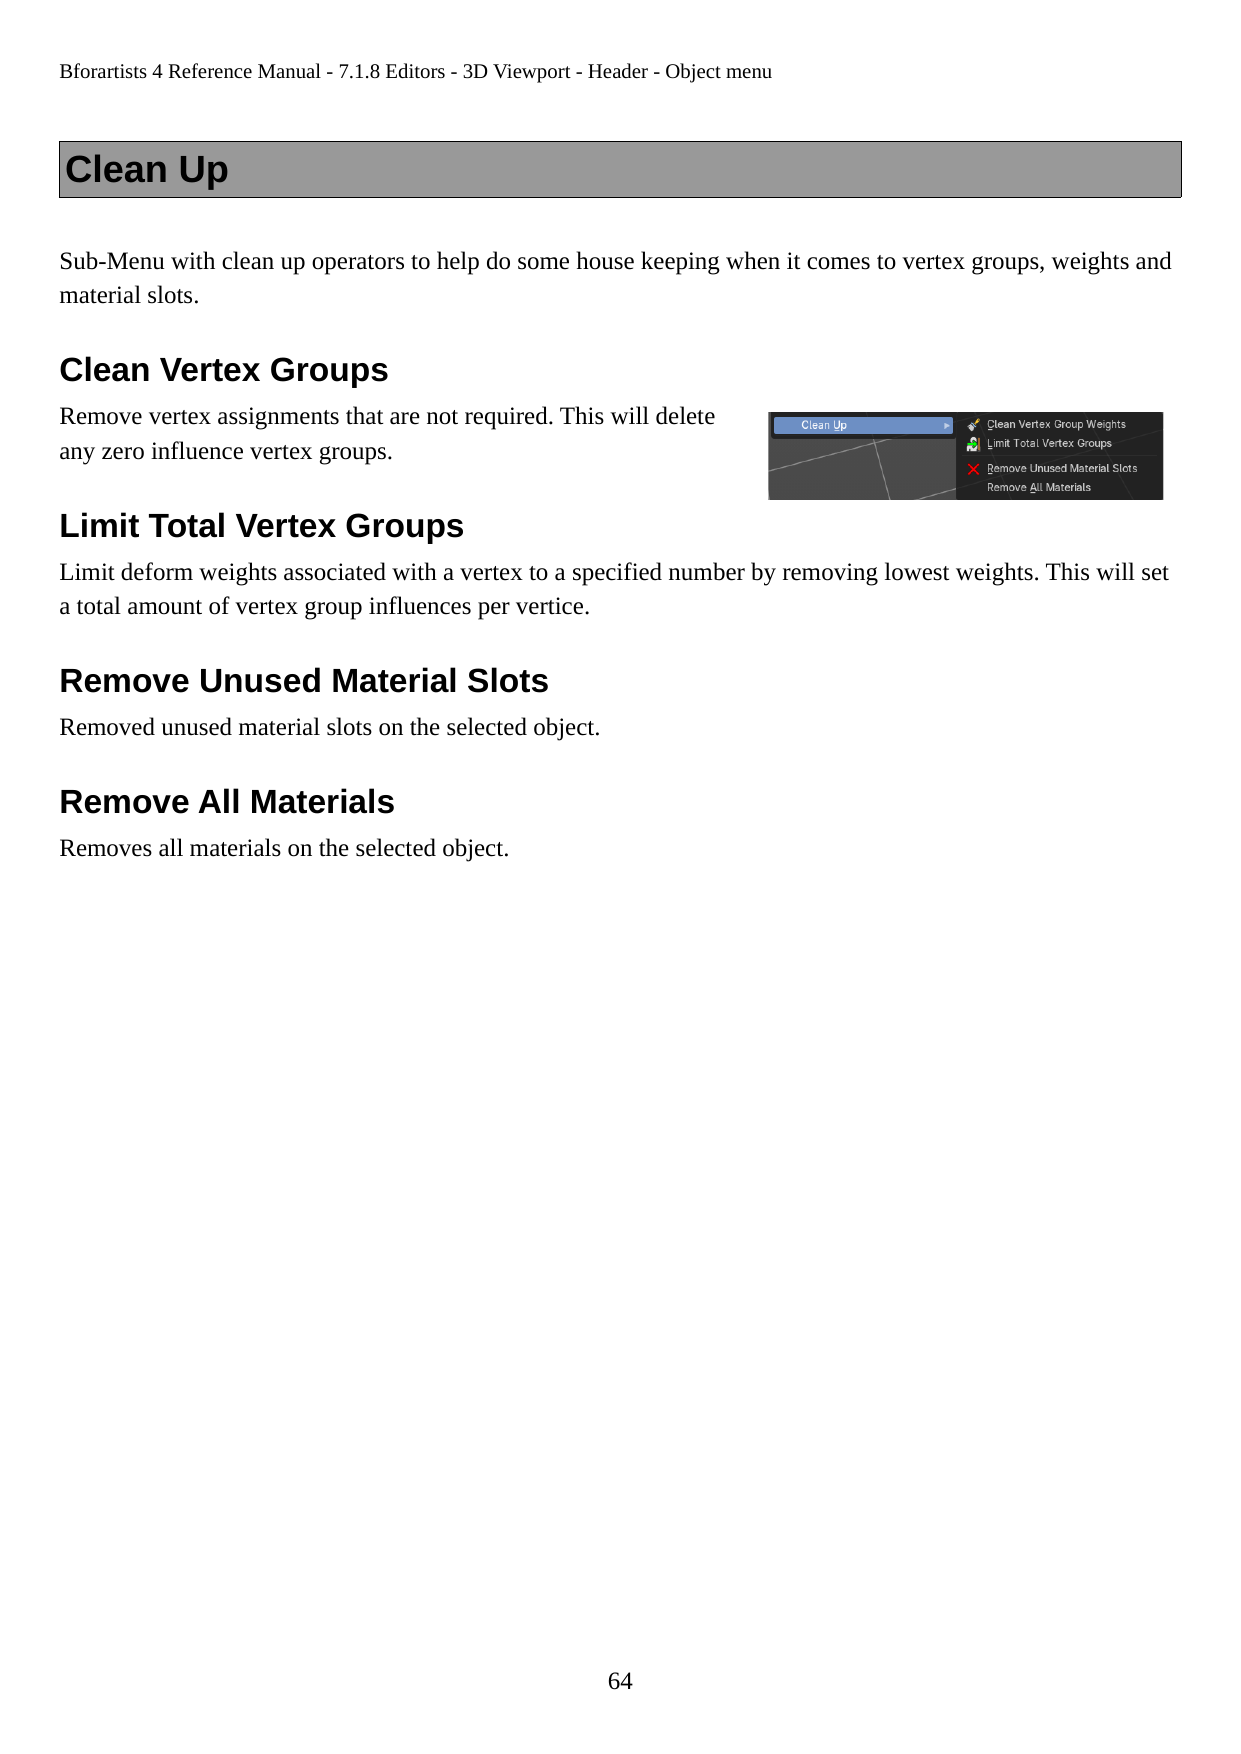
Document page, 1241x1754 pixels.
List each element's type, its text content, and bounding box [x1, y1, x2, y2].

table_header Clean Up [60, 142, 1181, 197]
subtitle Remove Unused Material Slots [59, 661, 1181, 700]
text Remove vertex assignments that are not required. This will delete any zero influence vertex groups. [59, 401, 1181, 464]
subtitle Clean Vertex Groups [59, 350, 1181, 389]
subtitle Remove All Materials [59, 782, 1181, 821]
text Sub-Menu with clean up operators to help do some house keeping when it comes to vertex groups, weights and material slots. [59, 246, 1181, 309]
text Limit deform weights associated with a vertex to a specified number by removing lowest weights. This will set a total amount of vertex group influences per vertice. [59, 557, 1181, 620]
text Removed unused material slots on the selected object. [59, 712, 1181, 741]
text Removes all materials on the selected object. [59, 833, 1181, 862]
subtitle Limit Total Vertex Groups [59, 506, 1181, 544]
picture [768, 412, 1164, 500]
